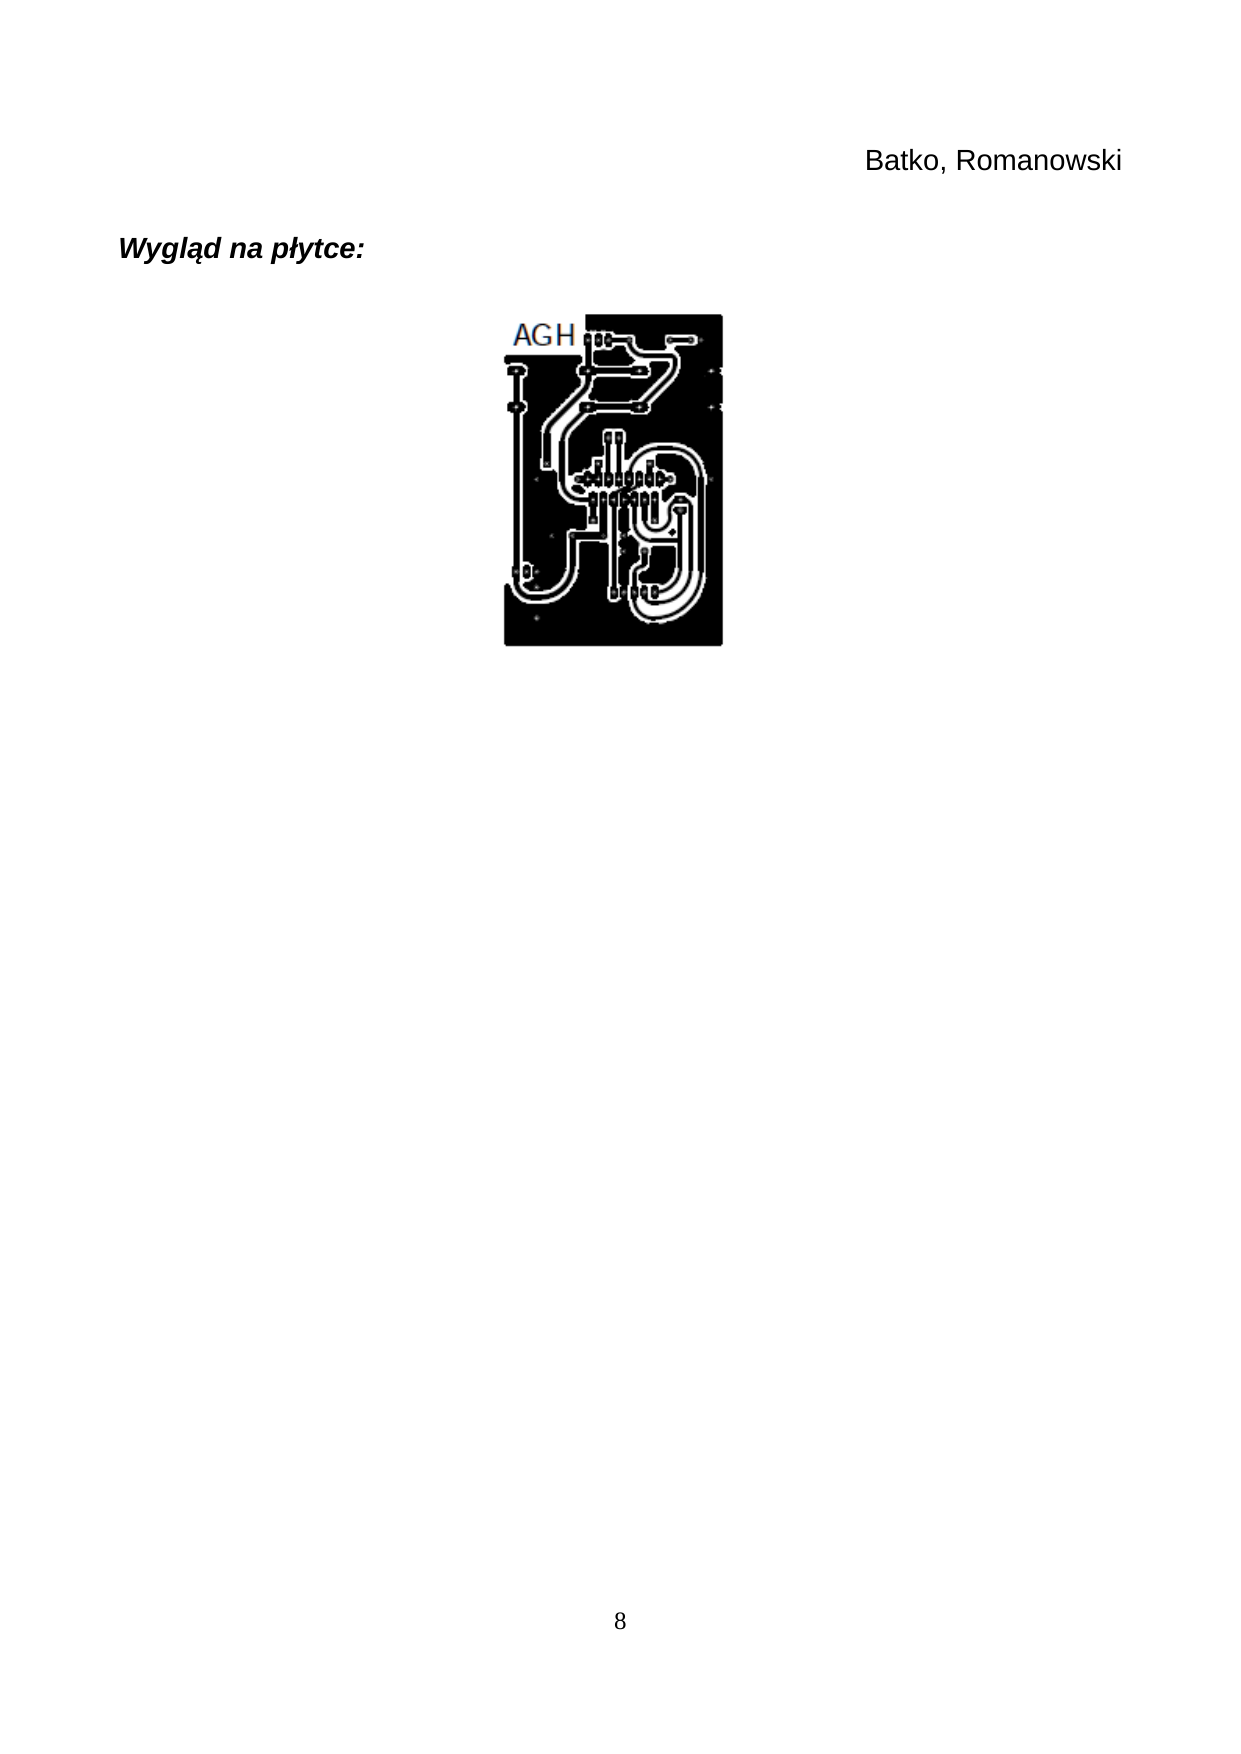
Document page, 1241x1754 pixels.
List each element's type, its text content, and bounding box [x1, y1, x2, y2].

subtitle Wygląd na płytce: [118, 231, 1122, 265]
picture [481, 277, 759, 662]
